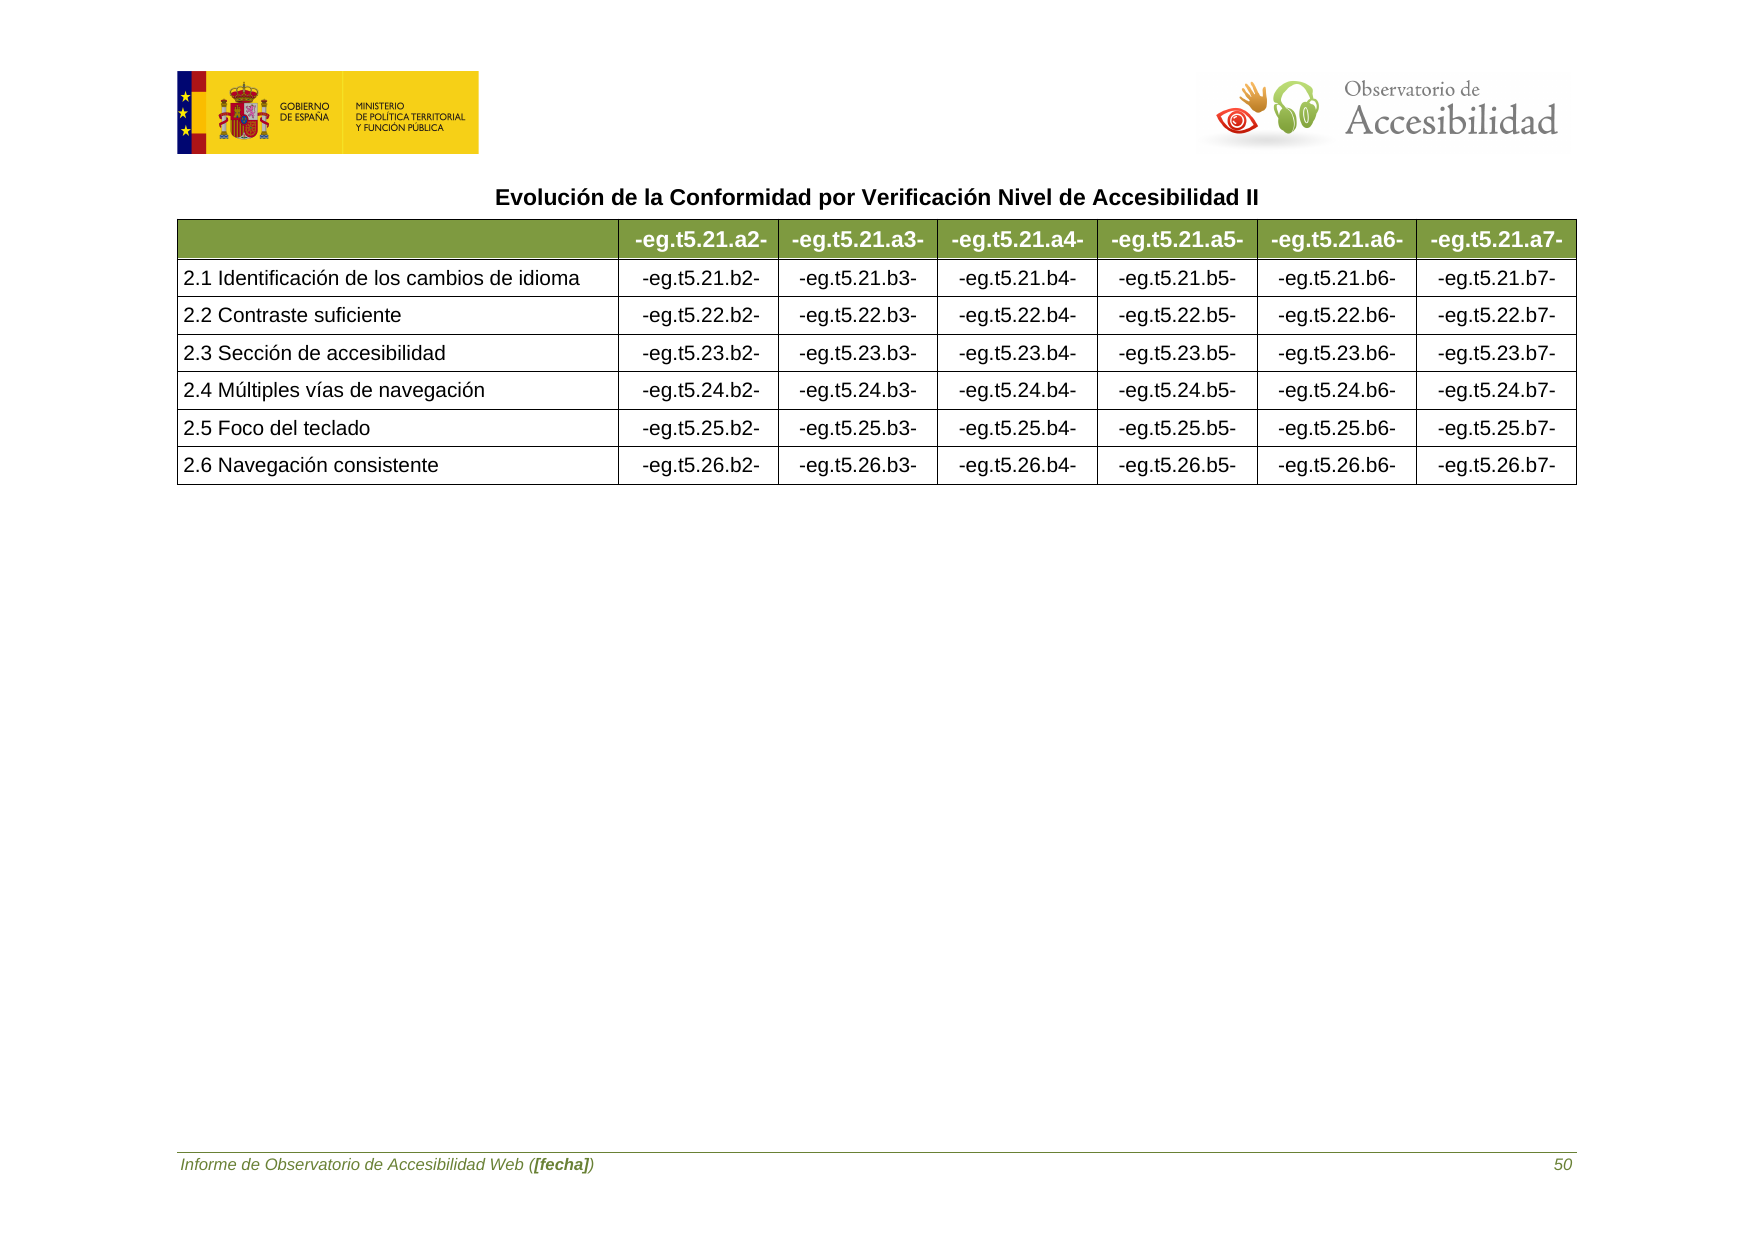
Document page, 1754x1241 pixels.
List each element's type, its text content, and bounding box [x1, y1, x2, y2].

table_header -eg.t5.21.a2- [619, 220, 778, 258]
table_cell -eg.t5.21.b5- [1098, 260, 1257, 296]
table_cell -eg.t5.26.b2- [619, 447, 778, 483]
table_cell -eg.t5.22.b7- [1417, 297, 1576, 333]
table_cell -eg.t5.21.b6- [1258, 260, 1416, 296]
table_cell 2.2 Contraste suficiente [178, 297, 618, 333]
table_cell -eg.t5.22.b6- [1258, 297, 1416, 333]
table_header -eg.t5.21.a6- [1258, 220, 1416, 258]
table_cell 2.1 Identificación de los cambios de idioma [178, 260, 618, 296]
table_cell -eg.t5.22.b3- [779, 297, 937, 333]
table_cell -eg.t5.21.b7- [1417, 260, 1576, 296]
picture [1196, 72, 1572, 154]
table_cell -eg.t5.22.b5- [1098, 297, 1257, 333]
table_cell -eg.t5.21.b3- [779, 260, 937, 296]
table_cell -eg.t5.23.b5- [1098, 335, 1257, 371]
table_cell 2.6 Navegación consistente [178, 447, 618, 483]
table_cell -eg.t5.23.b3- [779, 335, 937, 371]
table_cell -eg.t5.21.b4- [938, 260, 1097, 296]
table_cell -eg.t5.24.b6- [1258, 372, 1416, 408]
table_cell -eg.t5.23.b7- [1417, 335, 1576, 371]
table_cell -eg.t5.25.b6- [1258, 410, 1416, 446]
table_cell -eg.t5.25.b4- [938, 410, 1097, 446]
table_cell -eg.t5.24.b3- [779, 372, 937, 408]
table_header -eg.t5.21.a7- [1417, 220, 1576, 258]
table_header -eg.t5.21.a3- [779, 220, 937, 258]
table_cell -eg.t5.25.b2- [619, 410, 778, 446]
table_cell -eg.t5.24.b4- [938, 372, 1097, 408]
table_cell -eg.t5.22.b4- [938, 297, 1097, 333]
table_cell -eg.t5.23.b4- [938, 335, 1097, 371]
table_cell -eg.t5.26.b5- [1098, 447, 1257, 483]
table_cell -eg.t5.25.b3- [779, 410, 937, 446]
table_cell 2.3 Sección de accesibilidad [178, 335, 618, 371]
table_cell 2.5 Foco del teclado [178, 410, 618, 446]
table_cell -eg.t5.25.b7- [1417, 410, 1576, 446]
table_cell -eg.t5.26.b4- [938, 447, 1097, 483]
table_cell -eg.t5.21.b2- [619, 260, 778, 296]
table_cell -eg.t5.23.b6- [1258, 335, 1416, 371]
table_cell -eg.t5.24.b5- [1098, 372, 1257, 408]
table_cell -eg.t5.25.b5- [1098, 410, 1257, 446]
table_cell -eg.t5.26.b6- [1258, 447, 1416, 483]
picture [177, 71, 479, 154]
table_cell 2.4 Múltiples vías de navegación [178, 372, 618, 408]
table_header -eg.t5.21.a4- [938, 220, 1097, 258]
table_cell -eg.t5.24.b7- [1417, 372, 1576, 408]
text Evolución de la Conformidad por Verificación Nivel de Accesibilidad II [177, 184, 1577, 211]
table_header [178, 220, 618, 258]
table_cell -eg.t5.26.b7- [1417, 447, 1576, 483]
table_header -eg.t5.21.a5- [1098, 220, 1257, 258]
table_cell -eg.t5.22.b2- [619, 297, 778, 333]
table_cell -eg.t5.23.b2- [619, 335, 778, 371]
table_cell -eg.t5.24.b2- [619, 372, 778, 408]
table_cell -eg.t5.26.b3- [779, 447, 937, 483]
